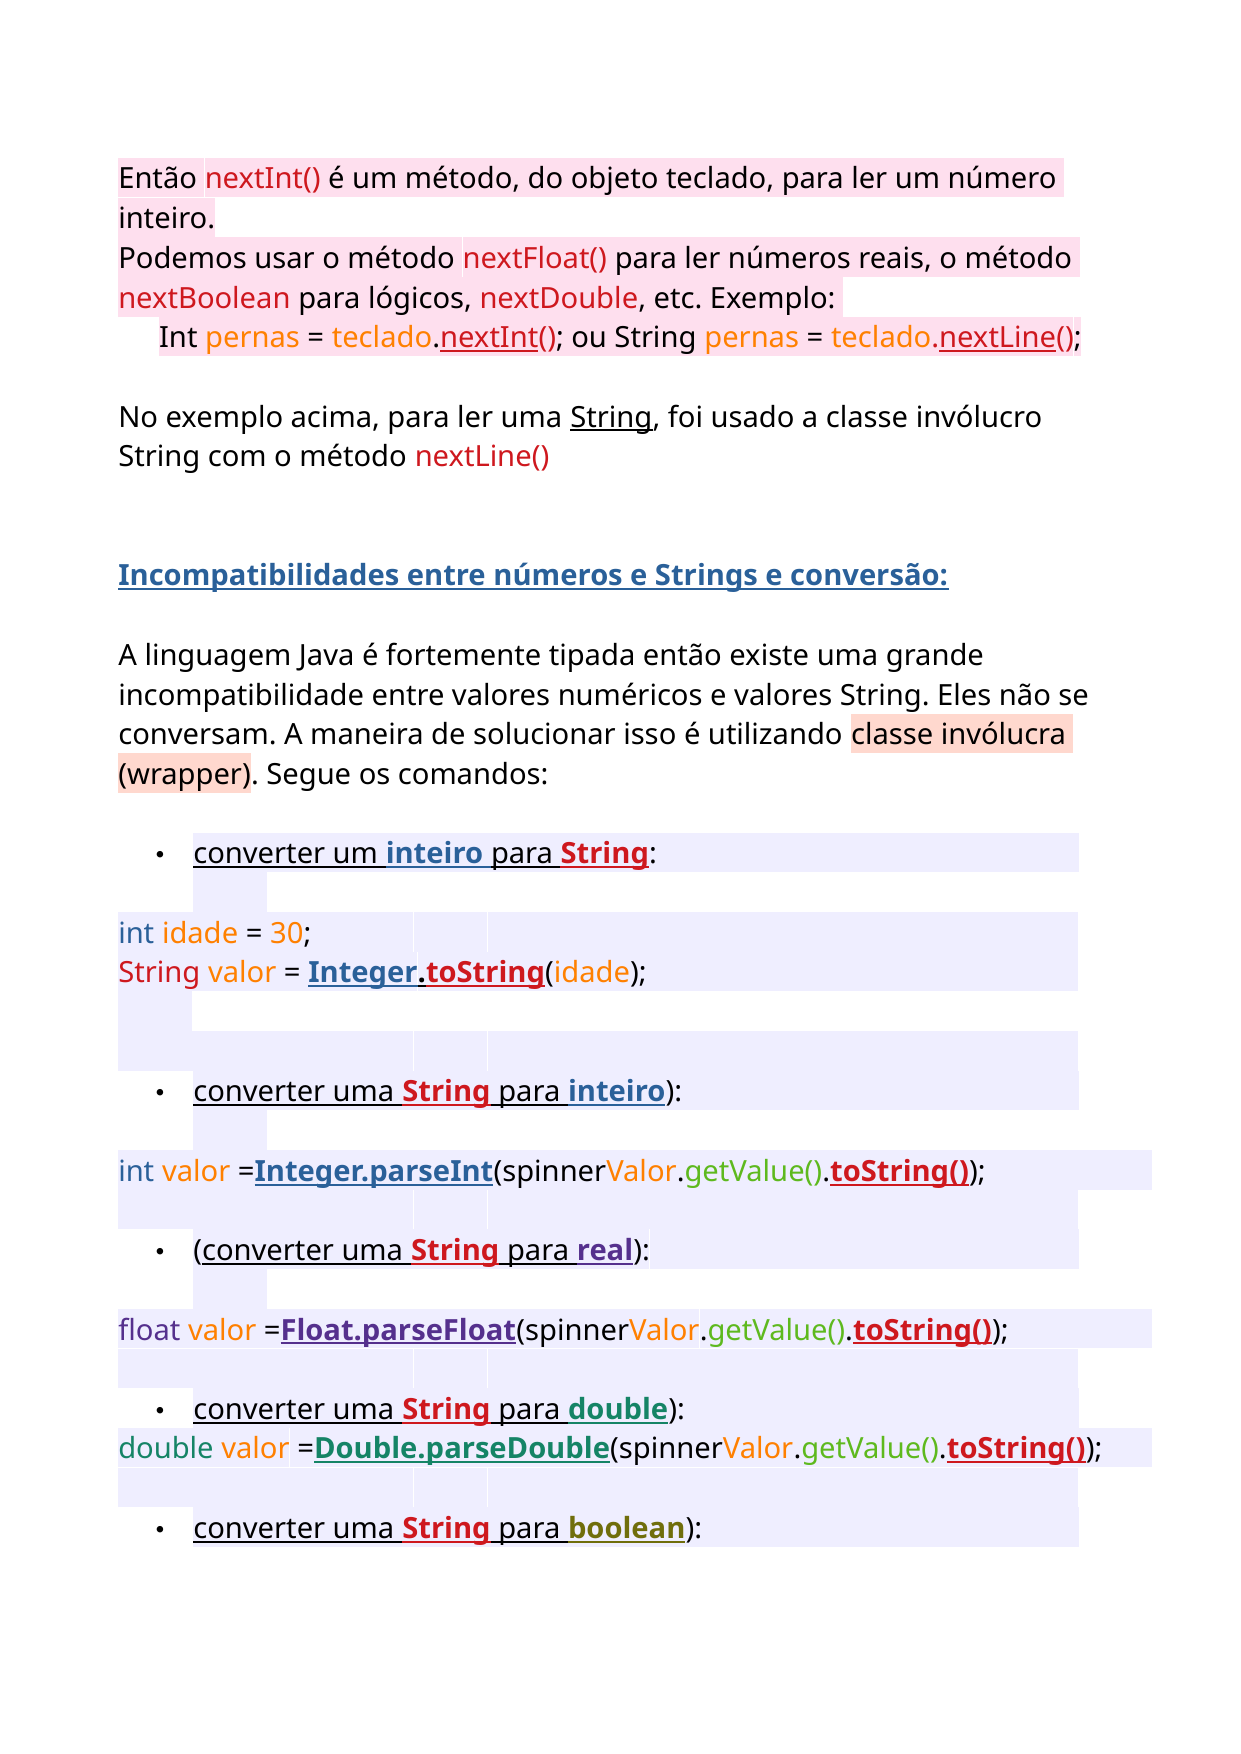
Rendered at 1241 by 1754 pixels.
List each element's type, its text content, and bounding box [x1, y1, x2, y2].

text float valor =Float.parseFloat(spinnerValor.getValue().toString()); [118, 1309, 1122, 1348]
text A linguagem Java é fortemente tipada então existe uma grande incompatibilidade entre valores numéricos e valores String. Eles não se conversam. A maneira de solucionar isso é utilizando classe invólucra (wrapper). Segue os comandos: [118, 634, 1122, 793]
text double valor =Double.parseDouble(spinnerValor.getValue().toString()); [118, 1428, 1122, 1467]
text No exemplo acima, para ler uma String, foi usado a classe invólucro String com o método nextLine() [118, 396, 1122, 475]
text Int pernas = teclado.nextInt(); ou String pernas = teclado.nextLine(); [118, 317, 1122, 356]
list (converter uma String para real): [156, 1229, 1122, 1309]
text int idade = 30; [118, 912, 1122, 952]
list converter um inteiro para String: [156, 832, 1122, 912]
list converter uma String para boolean): [156, 1507, 1122, 1547]
list converter uma String para inteiro): [156, 1071, 1122, 1150]
text int valor =Integer.parseInt(spinnerValor.getValue().toString()); [118, 1150, 1122, 1190]
text Incompatibilidades entre números e Strings e conversão: [118, 555, 1122, 594]
text Então nextInt() é um método, do objeto teclado, para ler um número inteiro. [118, 158, 1122, 237]
text Podemos usar o método nextFloat() para ler números reais, o método nextBoolean para lógicos, nextDouble, etc. Exemplo: [118, 237, 1122, 317]
list converter uma String para double): [156, 1388, 1122, 1428]
text String valor = Integer.toString(idade); [118, 952, 1122, 1071]
